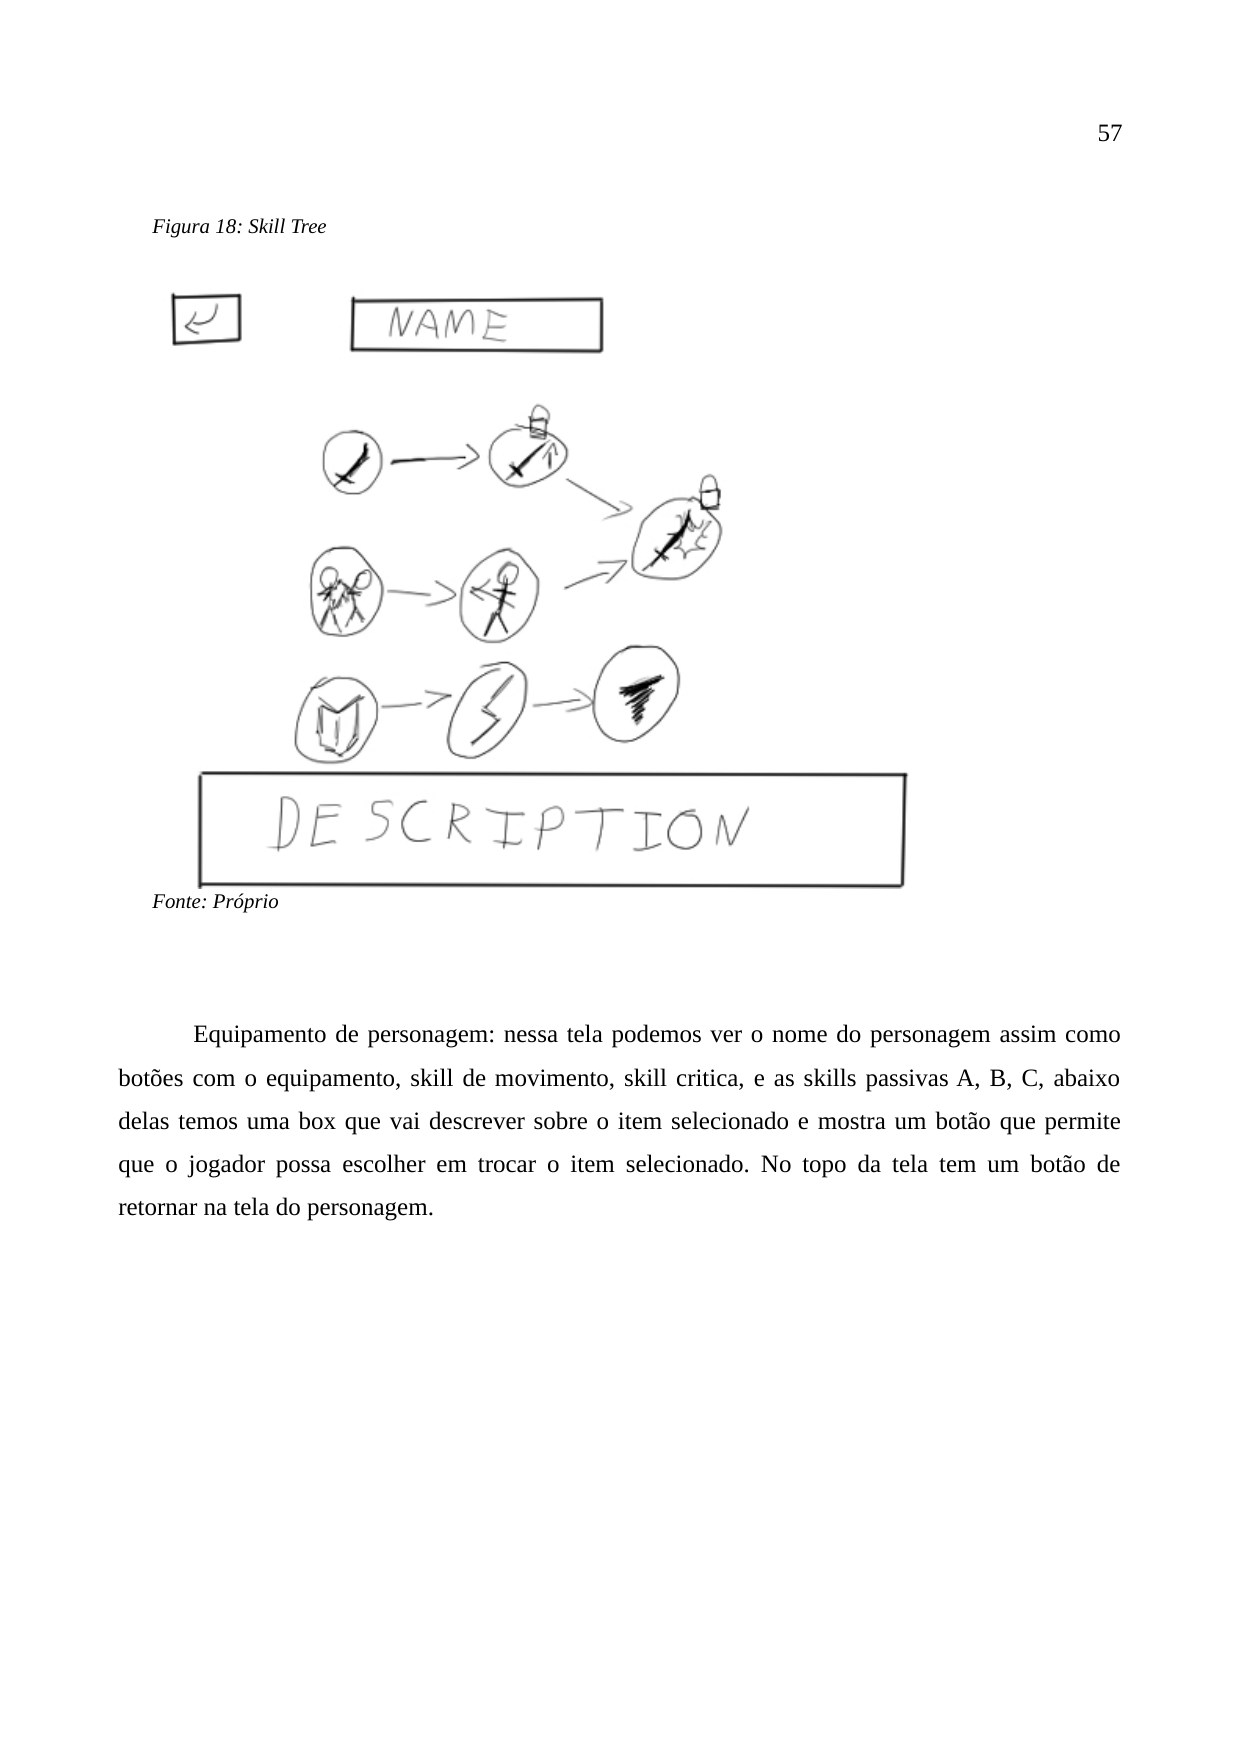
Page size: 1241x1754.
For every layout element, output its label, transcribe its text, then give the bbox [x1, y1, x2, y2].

text Figura 18: Skill Tree [152, 210, 1110, 239]
text Fonte: Próprio [152, 264, 1110, 913]
picture [152, 263, 934, 889]
text Equipamento de personagem: nessa tela podemos ver o nome do personagem assim como botões com o equipamento, skill de movimento, skill critica, e as skills passivas A, B, C, abaixo delas temos uma box que vai descrever sobre o item selecionado e mostra um botão que permite que o jogador possa escolher em trocar o item selecionado. No topo da tela tem um botão de retornar na tela do personagem. [118, 1019, 1122, 1221]
